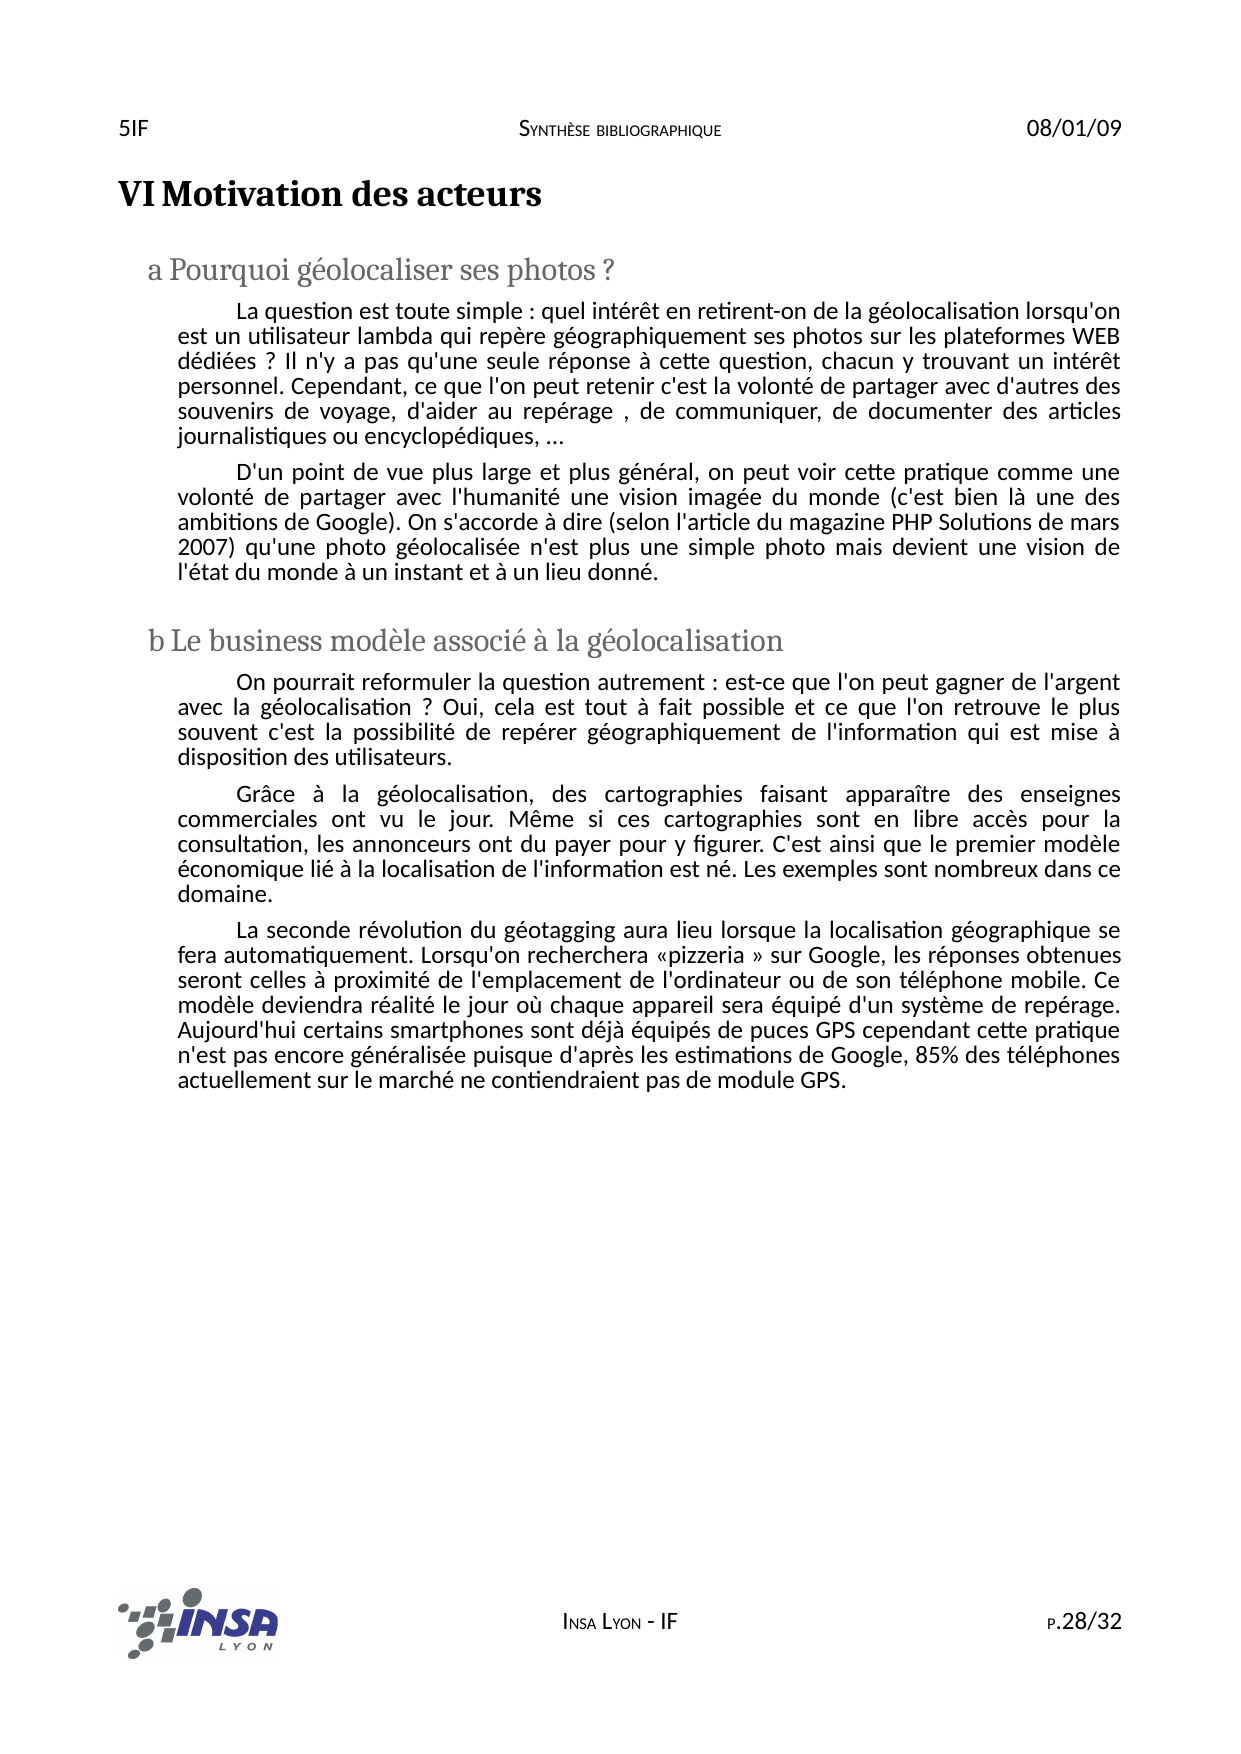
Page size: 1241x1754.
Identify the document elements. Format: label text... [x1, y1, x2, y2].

subtitle Pourquoi géolocaliser ses photos ? [118, 251, 1122, 288]
subtitle Le business modèle associé à la géolocalisation [118, 622, 1122, 660]
text On pourrait reformuler la question autrement : est-ce que l'on peut gagner de l'argent avec la géolocalisation ? Oui, cela est tout à fait possible et ce que l'on retrouve le plus souvent c'est la possibilité de repérer géographiquement de l'information qui est mise à disposition des utilisateurs. [177, 672, 1122, 772]
picture [118, 1588, 278, 1659]
text D'un point de vue plus large et plus général, on peut voir cette pratique comme une volonté de partager avec l'humanité une vision imagée du monde (c'est bien là une des ambitions de Google). On s'accorde à dire (selon l'article du magazine PHP Solutions de mars 2007) qu'une photo géolocalisée n'est plus une simple photo mais devient une vision de l'état du monde à un instant et à un lieu donné. [177, 462, 1122, 587]
text La question est toute simple : quel intérêt en retirent-on de la géolocalisation lorsqu'on est un utilisateur lambda qui repère géographiquement ses photos sur les plateformes WEB dédiées ? Il n'y a pas qu'une seule réponse à cette question, chacun y trouvant un intérêt personnel. Cependant, ce que l'on peut retenir c'est la volonté de partager avec d'autres des souvenirs de voyage, d'aider au repérage , de communiquer, de documenter des articles journalistiques ou encyclopédiques, ... [177, 300, 1122, 450]
subtitle Motivation des acteurs [118, 173, 1122, 216]
text La seconde révolution du géotagging aura lieu lorsque la localisation géographique se fera automatiquement. Lorsqu'on recherchera «pizzeria » sur Google, les réponses obtenues seront celles à proximité de l'emplacement de l'ordinateur ou de son téléphone mobile. Ce modèle deviendra réalité le jour où chaque appareil sera équipé d'un système de repérage. Aujourd'hui certains smartphones sont déjà équipés de puces GPS cependant cette pratique n'est pas encore généralisée puisque d'après les estimations de Google, 85% des téléphones actuellement sur le marché ne contiendraient pas de module GPS. [177, 920, 1122, 1095]
text Grâce à la géolocalisation, des cartographies faisant apparaître des enseignes commerciales ont vu le jour. Même si ces cartographies sont en libre accès pour la consultation, les annonceurs ont du payer pour y figurer. C'est ainsi que le premier modèle économique lié à la localisation de l'information est né. Les exemples sont nombreux dans ce domaine. [177, 783, 1122, 908]
